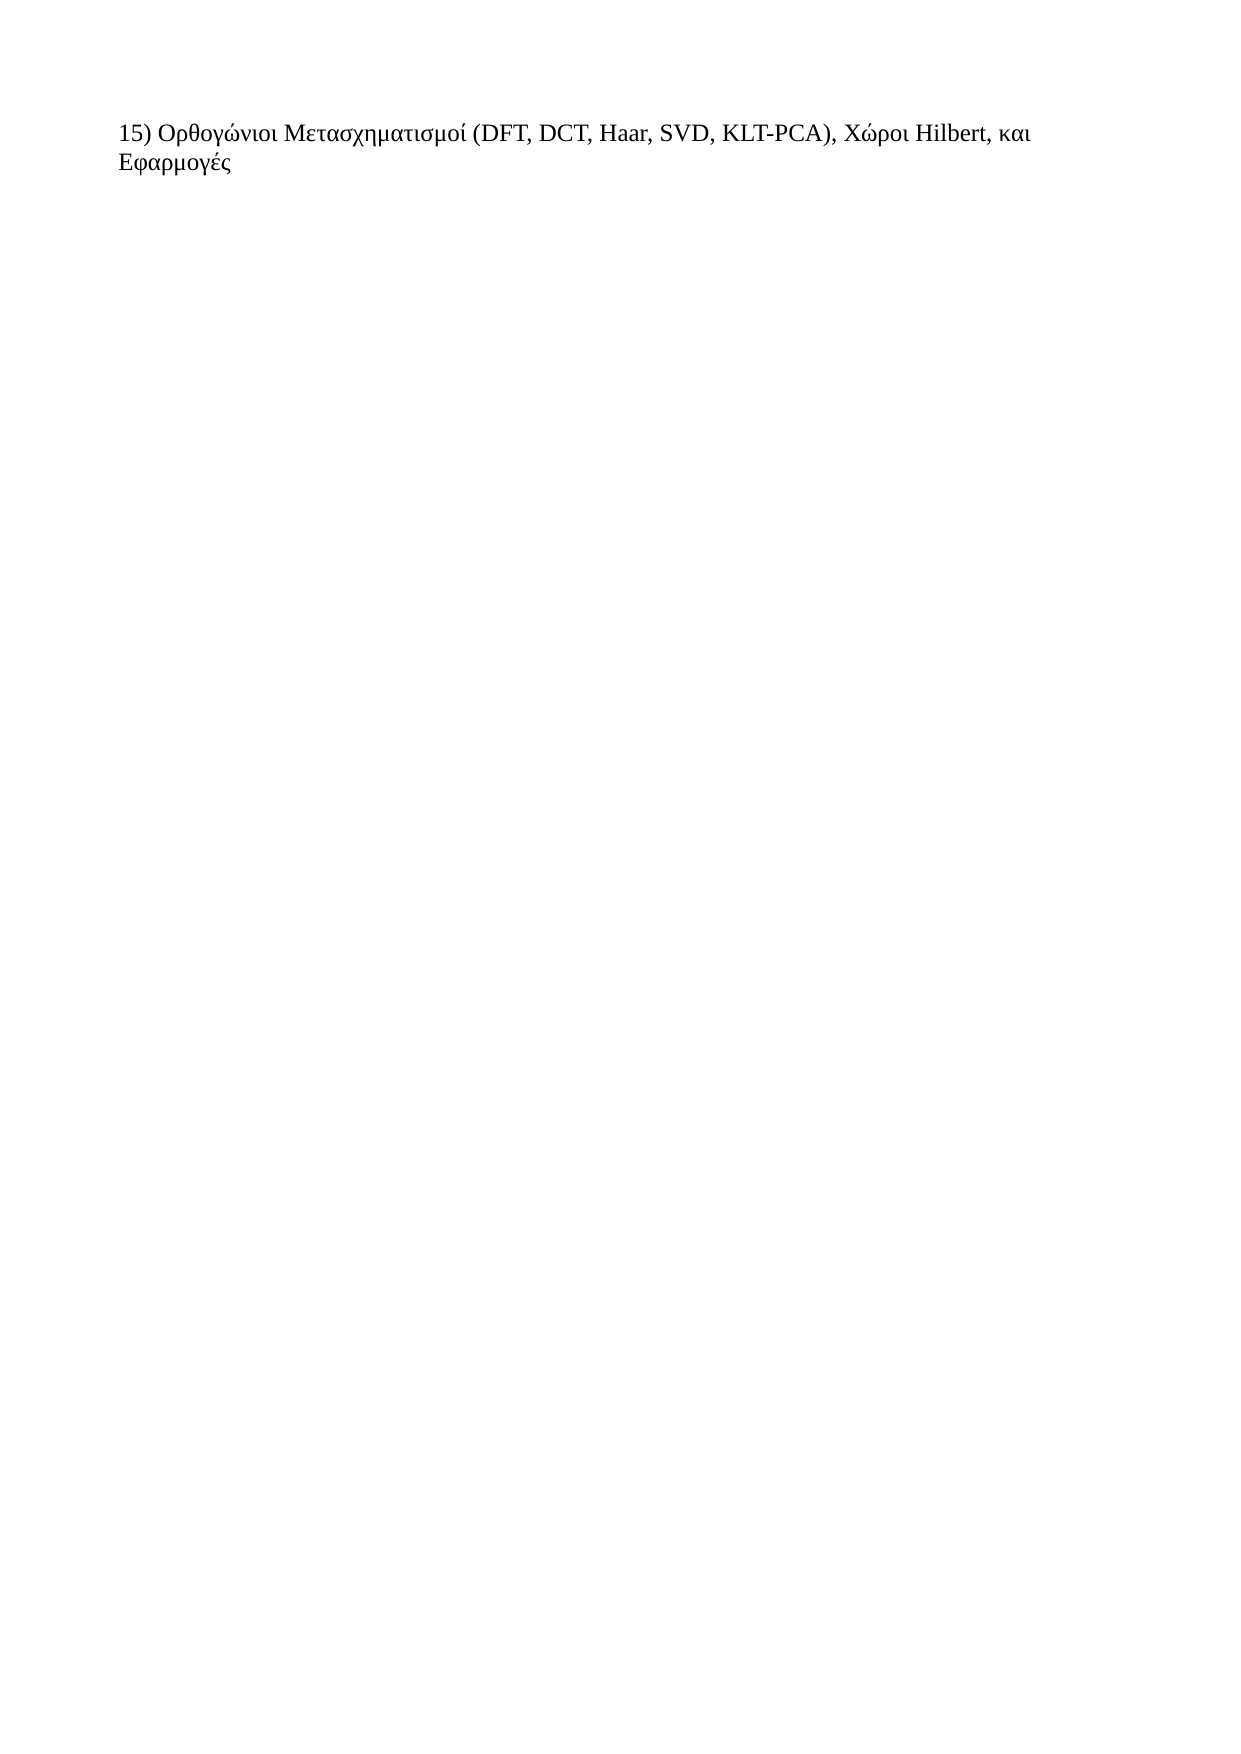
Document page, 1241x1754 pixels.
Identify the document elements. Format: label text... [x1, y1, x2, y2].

text 15) Ορθογώνιοι Μετασχηματισμοί (DFT, DCT, Haar, SVD, KLT-PCA), Χώροι Hilbert, και Εφαρμογές [118, 118, 1122, 176]
